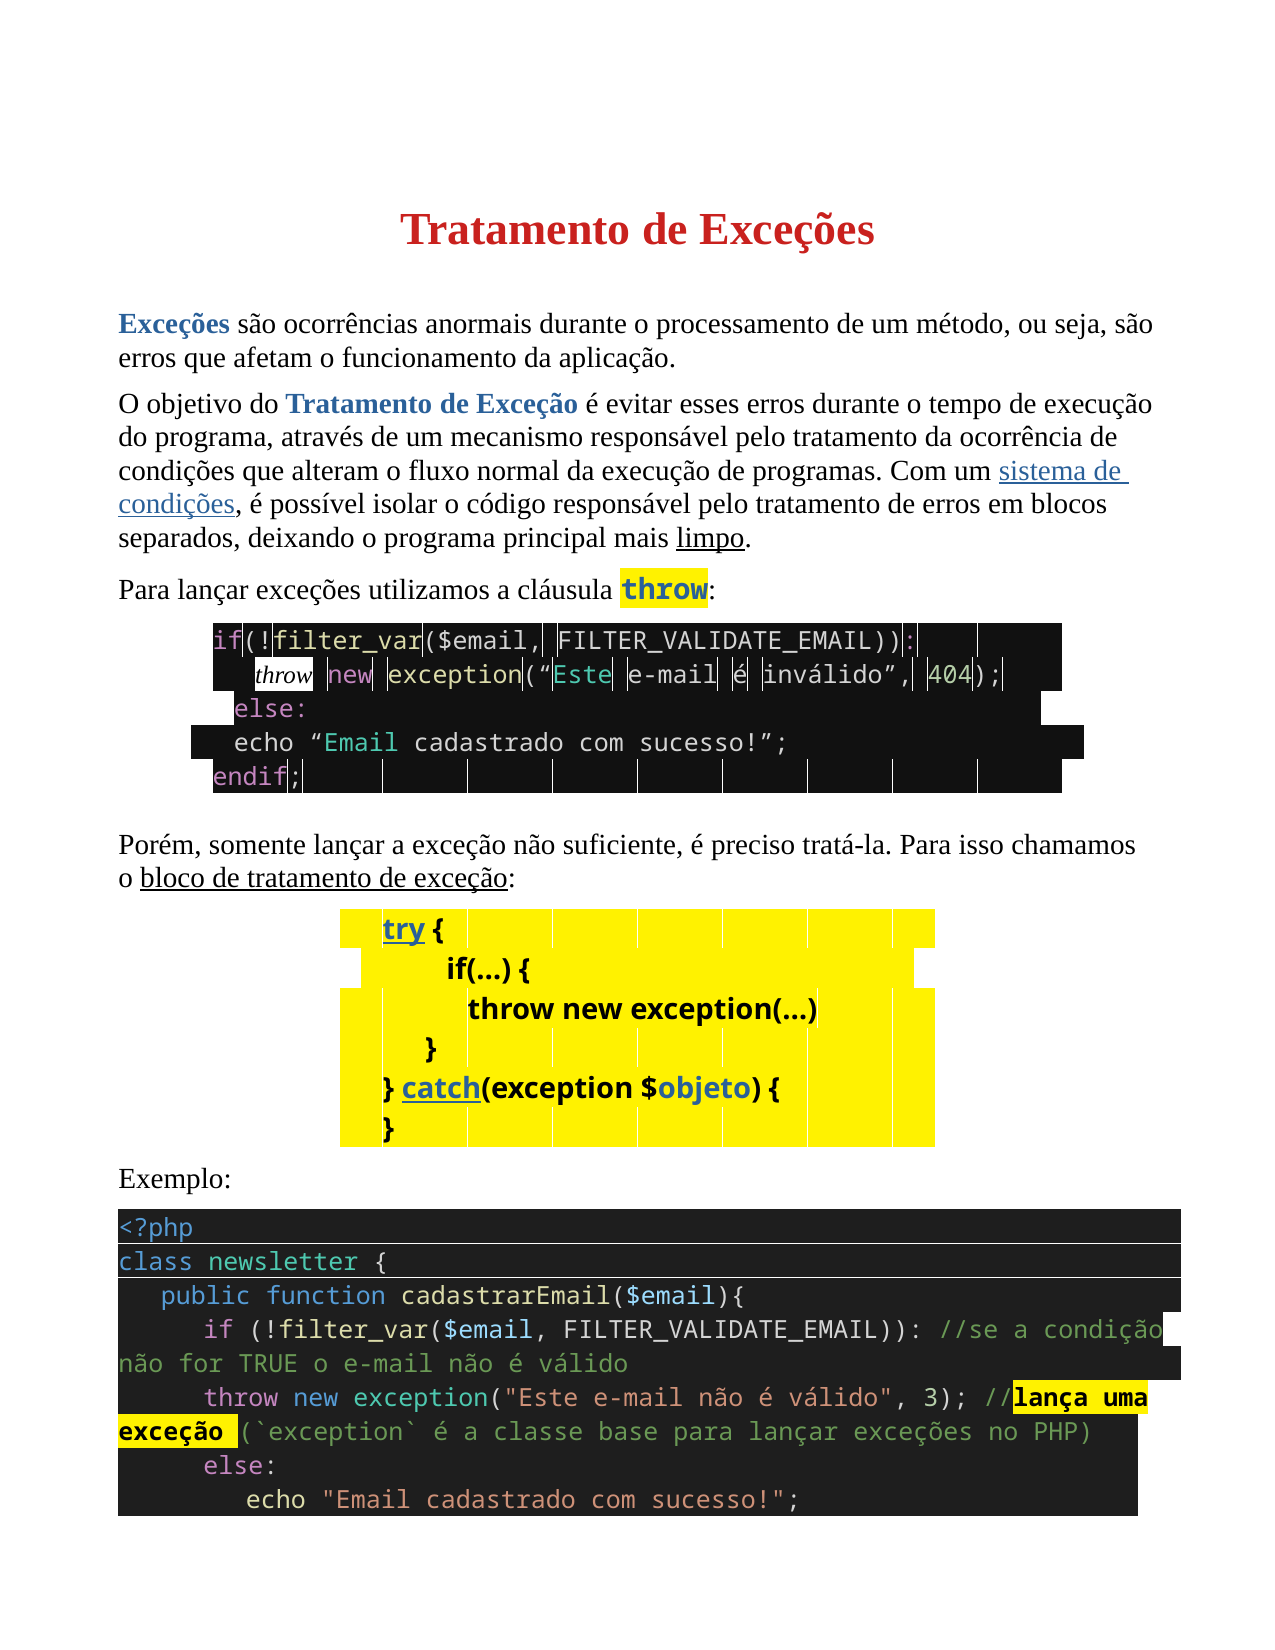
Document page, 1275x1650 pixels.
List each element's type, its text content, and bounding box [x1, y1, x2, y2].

text try { if(…) { throw new exception(…) } } catch(exception $objeto) { } [118, 908, 1157, 1147]
text throw new exception("Este e-mail não é válido", 3); //lança uma exceção (`exception` é a classe base para lançar exceções no PHP) else: echo "Email cadastrado com sucesso!"; [118, 1380, 1181, 1516]
text <?php [118, 1209, 1157, 1243]
text else: echo “Email cadastrado com sucesso!”; endif; [118, 691, 1157, 793]
text class newsletter { [118, 1243, 1157, 1277]
text Exemplo: [118, 1161, 1157, 1195]
subtitle Tratamento de Exceções [118, 201, 1157, 254]
subtitle Exceções são ocorrências anormais durante o processamento de um método, ou seja, são erros que afetam o funcionamento da aplicação. [118, 273, 1157, 373]
text public function cadastrarEmail($email){ [118, 1277, 1157, 1312]
text Para lançar exceções utilizamos a cláusula throw: [118, 568, 1157, 608]
text if (!filter_var($email, FILTER_VALIDATE_EMAIL)): //se a condição não for TRUE o e-mail não é válido [118, 1312, 1228, 1380]
text if(!filter_var($email, FILTER_VALIDATE_EMAIL)): [118, 622, 1157, 657]
text throw new exception(“Este e-mail é inválido”, 404); [118, 657, 1157, 691]
text O objetivo do Tratamento de Exceção é evitar esses erros durante o tempo de execução do programa, através de um mecanismo responsável pelo tratamento da ocorrência de condições que alteram o fluxo normal da execução de programas. Com um sistema de condições, é possível isolar o código responsável pelo tratamento de erros em blocos separados, deixando o programa principal mais limpo. [118, 386, 1157, 554]
text Porém, somente lançar a exceção não suficiente, é preciso tratá-la. Para isso chamamos o bloco de tratamento de exceção: [118, 827, 1157, 894]
